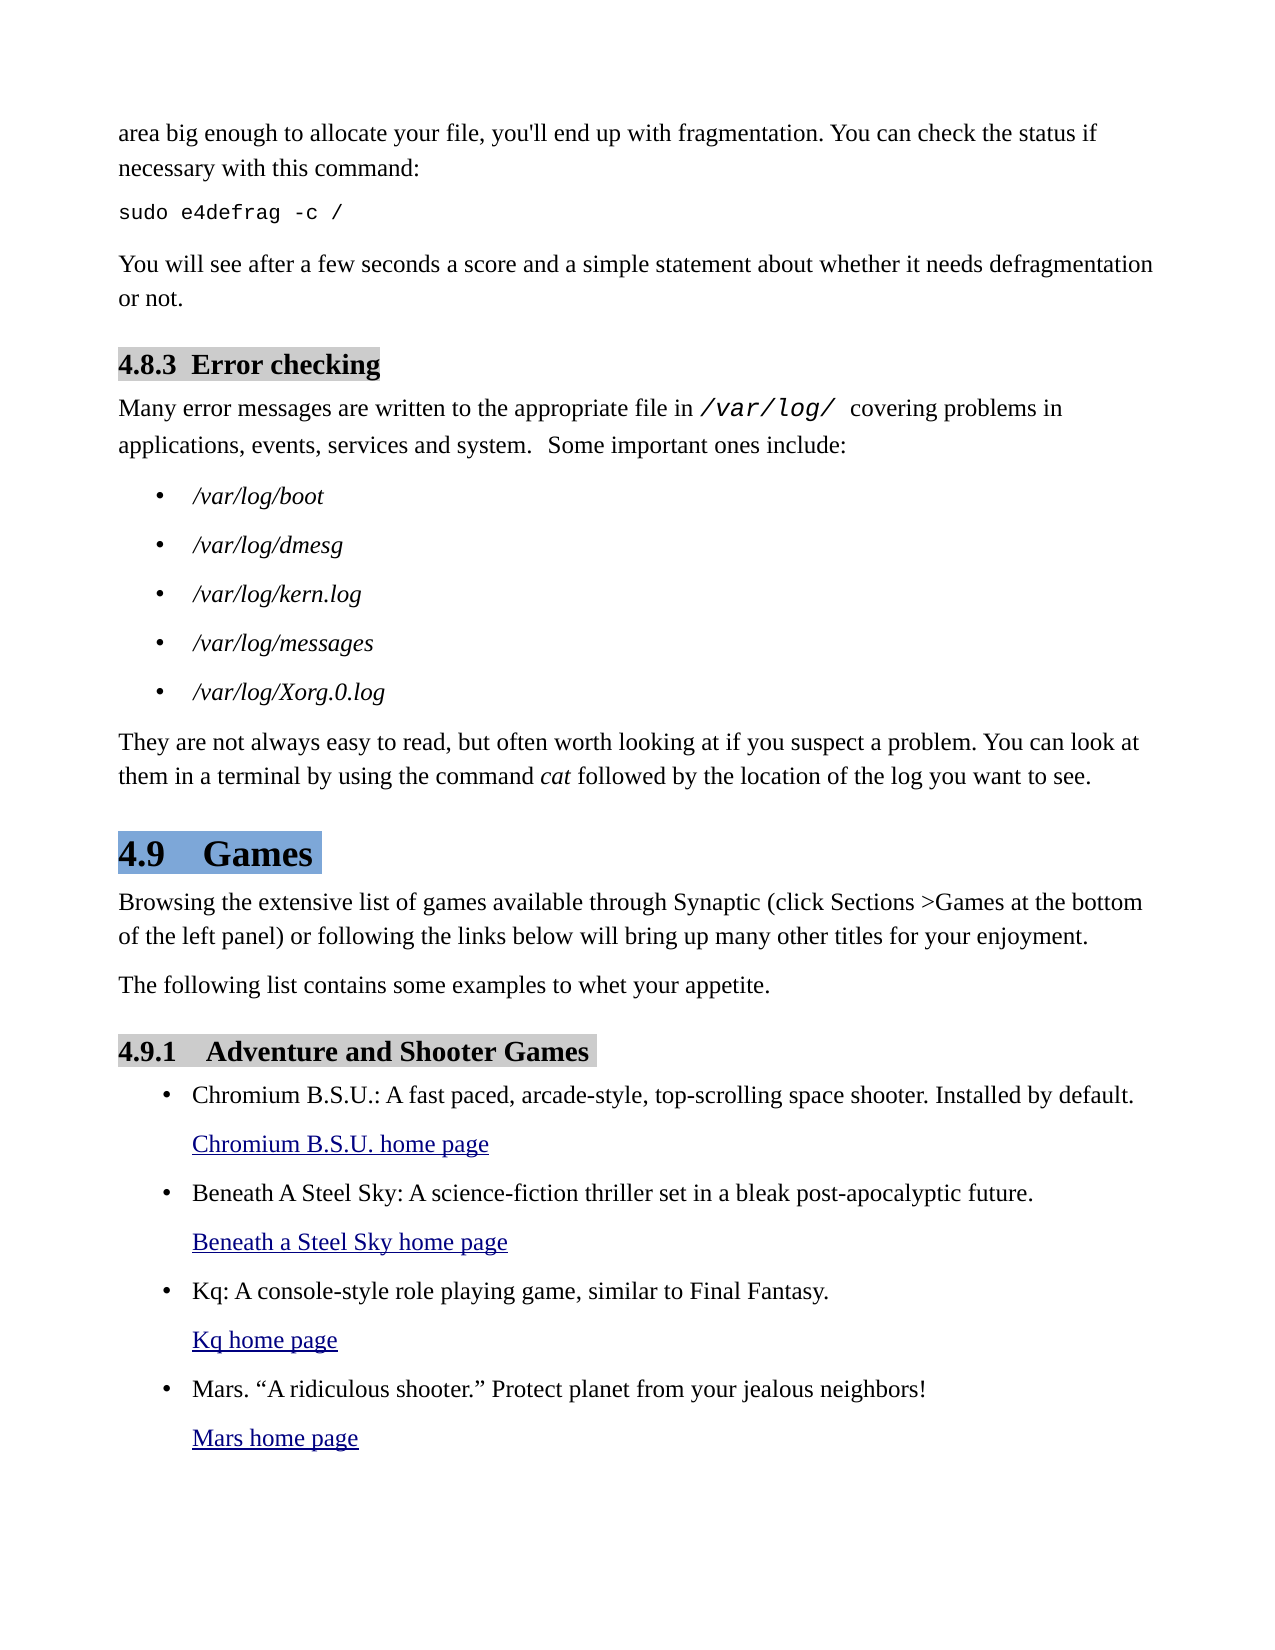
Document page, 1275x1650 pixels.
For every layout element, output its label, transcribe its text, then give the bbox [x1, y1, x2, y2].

subtitle 4.9.1 Adventure and Shooter Games [597, 1034, 1157, 1067]
list Kq home page [162, 1325, 1157, 1354]
subtitle 4.9 Games [322, 831, 1157, 874]
list /var/log/messages [156, 628, 1157, 657]
text The following list contains some examples to whet your appetite. [118, 970, 1157, 999]
text area big enough to allocate your file, you'll end up with fragmentation. You can check the status if necessary with this command: [118, 118, 1157, 181]
text sudo e4defrag -c / [118, 202, 1157, 225]
text Browsing the extensive list of games available through Synaptic (click Sections >Games at the bottom of the left panel) or following the links below will bring up many other titles for your enjoyment. [118, 887, 1157, 950]
text Many error messages are written to the appropriate file in /var/log/ covering problems in applications, events, services and system. Some important ones include: [118, 393, 1157, 461]
list Beneath a Steel Sky home page [162, 1227, 1157, 1256]
list Mars. “A ridiculous shooter.” Protect planet from your jealous neighbors! [162, 1374, 1157, 1403]
text They are not always easy to read, but often worth looking at if you suspect a problem. You can look at them in a terminal by using the command cat followed by the location of the log you want to see. [118, 727, 1157, 790]
list Chromium B.S.U.: A fast paced, arcade-style, top-scrolling space shooter. Installed by default. [162, 1080, 1157, 1108]
text You will see after a few seconds a score and a simple statement about whether it needs defragmentation or not. [118, 249, 1157, 312]
list Mars home page [162, 1423, 1157, 1452]
list /var/log/boot [156, 481, 1157, 510]
list Beneath A Steel Sky: A science-fiction thriller set in a bleak post-apocalyptic future. [162, 1178, 1157, 1207]
list /var/log/dmesg [156, 530, 1157, 559]
subtitle 4.8.3 Error checking [380, 347, 1157, 381]
list /var/log/Xorg.0.log [156, 677, 1157, 706]
list /var/log/kern.log [156, 579, 1157, 608]
list Kq: A console-style role playing game, similar to Final Fantasy. [162, 1276, 1157, 1305]
list Chromium B.S.U. home page [162, 1129, 1157, 1158]
